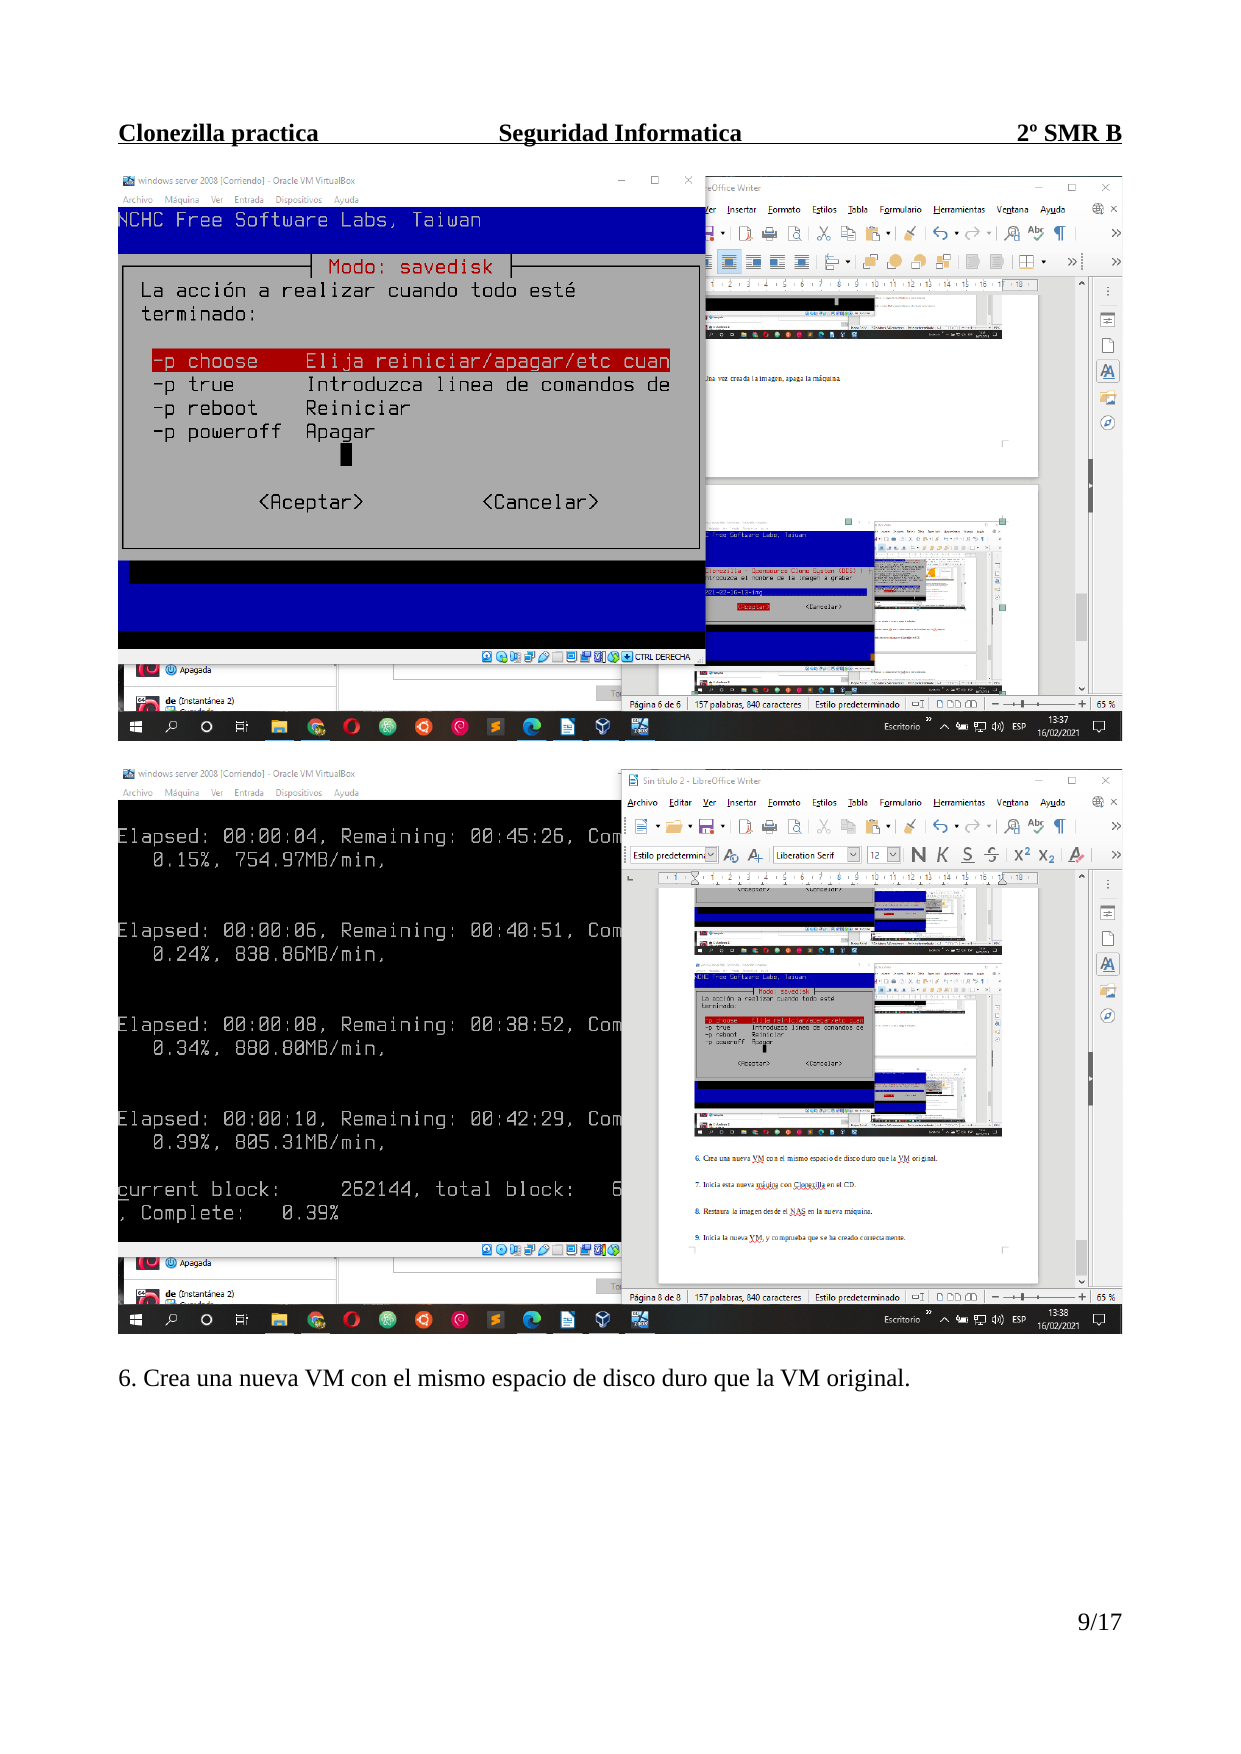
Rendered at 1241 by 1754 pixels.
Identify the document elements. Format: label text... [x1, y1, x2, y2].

picture [118, 176, 1123, 741]
text 6. Crea una nueva VM con el mismo espacio de disco duro que la VM original. [118, 1363, 1122, 1391]
picture [118, 769, 1123, 1334]
